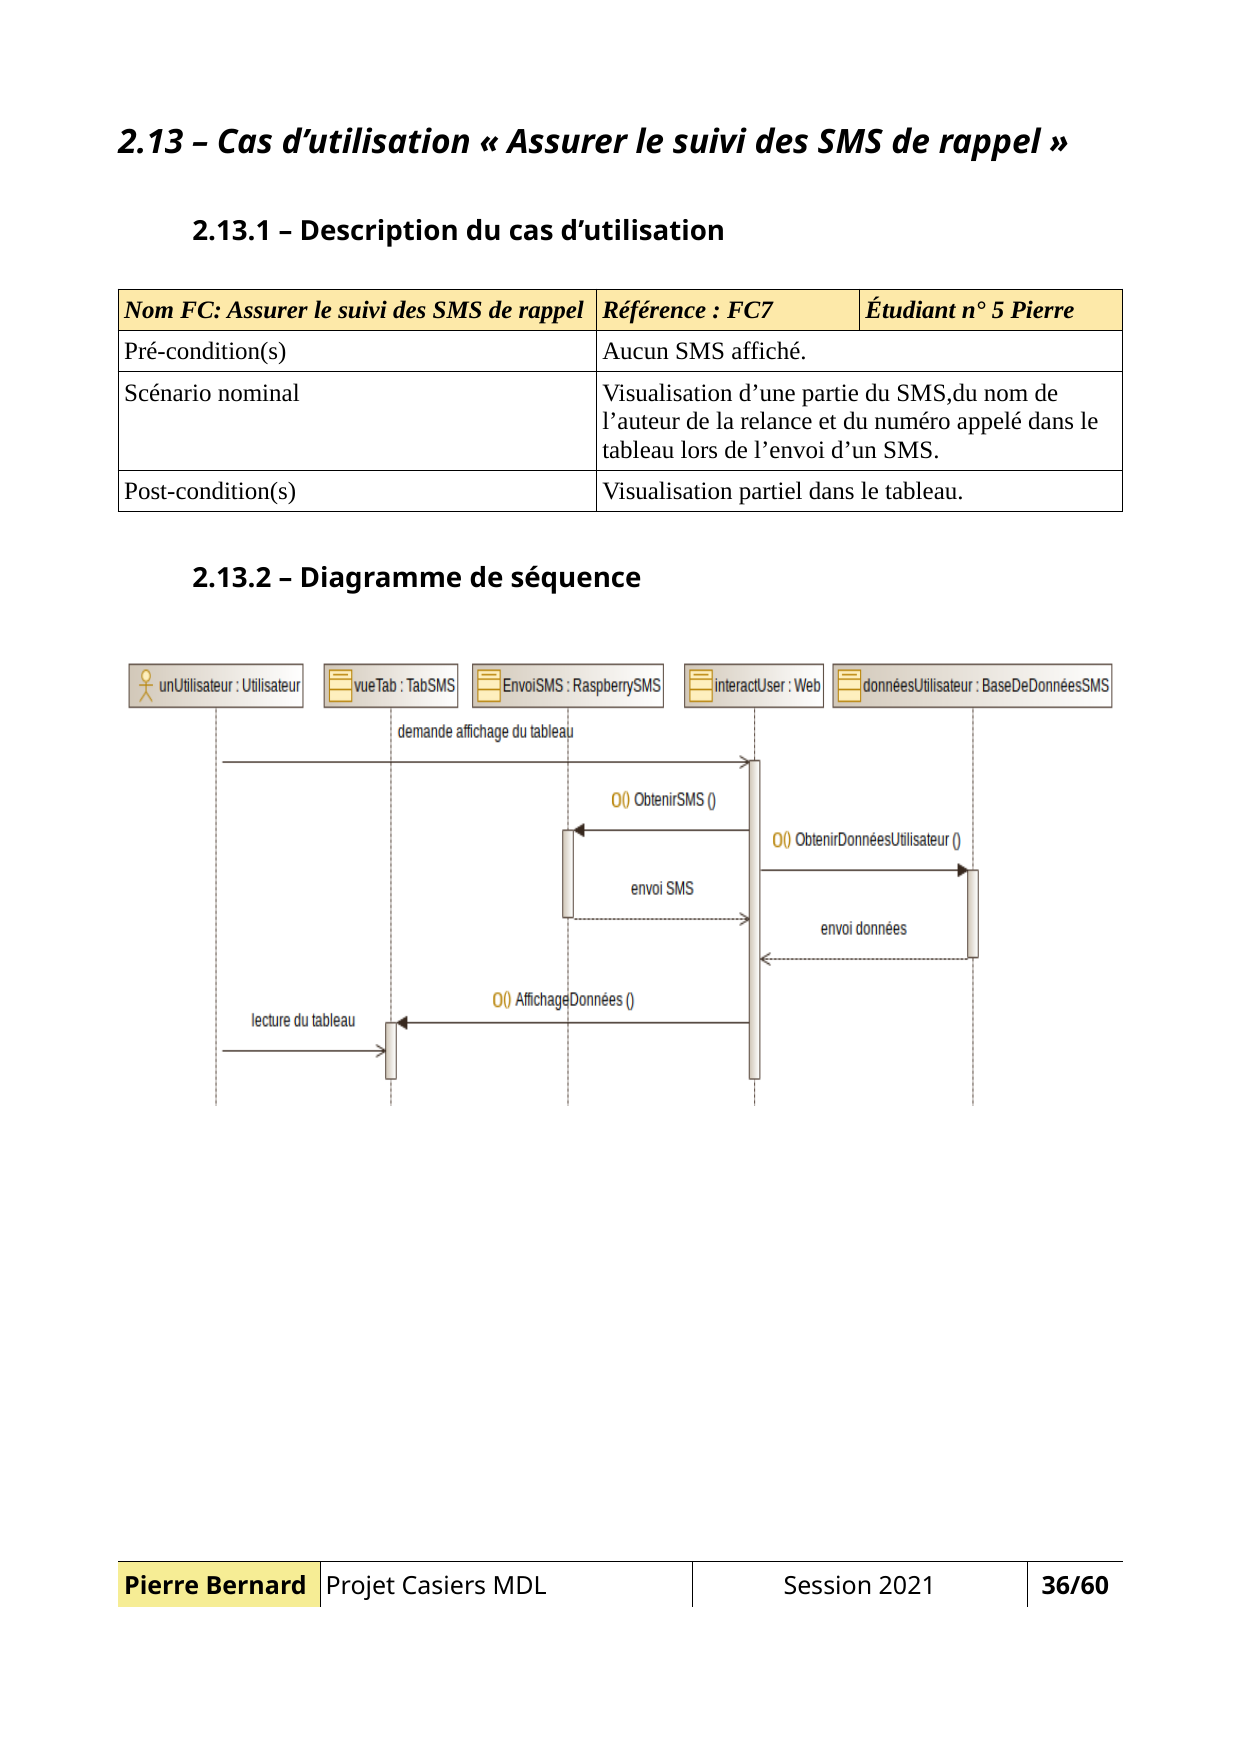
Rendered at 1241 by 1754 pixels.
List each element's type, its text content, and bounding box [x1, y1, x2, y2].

subtitle 2.13 – Cas d’utilisation « Assurer le suivi des SMS de rappel » [118, 118, 1122, 164]
table_cell Aucun SMS affiché. [597, 331, 1122, 371]
subtitle 2.13.2 – Diagramme de séquence [118, 557, 1122, 595]
table_cell Scénario nominal [119, 372, 596, 470]
table_cell Visualisation d’une partie du SMS,du nom de l’auteur de la relance et du numéro appelé dans le tableau lors de l’envoi d’un SMS. [597, 372, 1122, 470]
subtitle 2.13.1 – Description du cas d’utilisation [118, 210, 1122, 248]
table_cell Visualisation partiel dans le tableau. [597, 471, 1122, 511]
table_header Étudiant n° 5 Pierre [860, 290, 1122, 330]
table_cell Post-condition(s) [119, 471, 596, 511]
picture [118, 649, 1123, 1106]
table_header Nom FC: Assurer le suivi des SMS de rappel [119, 290, 596, 330]
table_header Référence : FC7 [597, 290, 859, 330]
table_cell Pré-condition(s) [119, 331, 596, 371]
